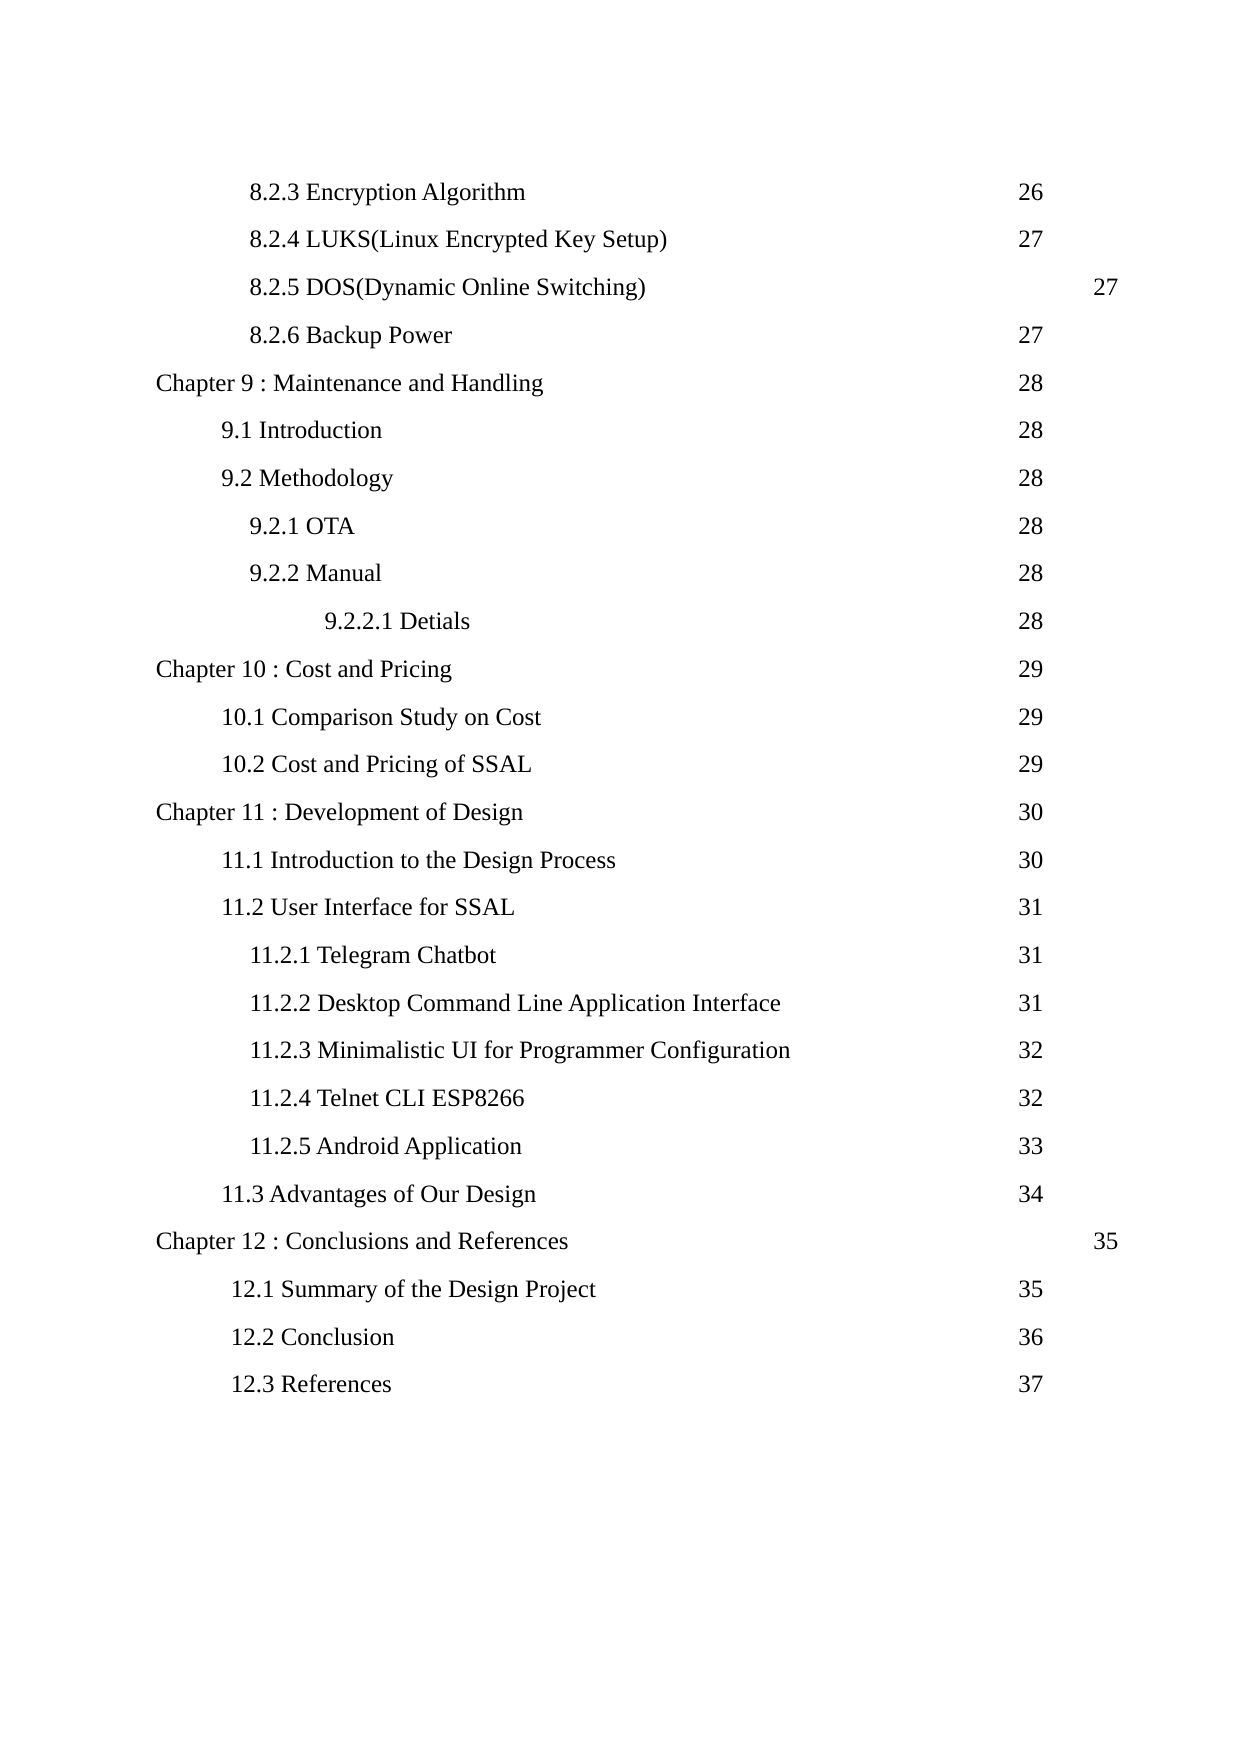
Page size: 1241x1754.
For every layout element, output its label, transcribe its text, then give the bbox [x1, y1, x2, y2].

text 10.2 Cost and Pricing of SSAL 29 [221, 749, 1122, 778]
text 11.2.5 Android Application 33 [118, 1131, 1122, 1160]
text 12.3 References 37 [231, 1369, 1122, 1398]
text 9.2.2 Manual 28 [249, 558, 1122, 587]
text Chapter 11 : Development of Design 30 [156, 797, 1122, 826]
text 8.2.3 Encryption Algorithm 26 [249, 177, 1122, 206]
text 10.1 Comparison Study on Cost 29 [221, 702, 1122, 730]
text 9.2 Methodology 28 [221, 463, 1122, 492]
text 8.2.5 DOS(Dynamic Online Switching) 27 [249, 272, 1122, 301]
text Chapter 10 : Cost and Pricing 29 [156, 654, 1122, 683]
text 11.2.3 Minimalistic UI for Programmer Configuration 32 [118, 1036, 1122, 1064]
text Chapter 9 : Maintenance and Handling 28 [156, 368, 1122, 396]
text 9.2.2.1 Detials 28 [324, 606, 1122, 635]
text 11.2.4 Telnet CLI ESP8266 32 [118, 1083, 1122, 1112]
text 11.2.1 Telegram Chatbot 31 [249, 940, 1122, 969]
text 9.2.1 OTA 28 [249, 511, 1122, 539]
text 11.3 Advantages of Our Design 34 [221, 1179, 1122, 1207]
text 11.2.2 Desktop Command Line Application Interface 31 [249, 988, 1122, 1017]
text 8.2.4 LUKS(Linux Encrypted Key Setup) 27 [249, 224, 1122, 253]
text 11.2 User Interface for SSAL 31 [221, 892, 1122, 921]
text 8.2.6 Backup Power 27 [249, 320, 1122, 349]
text 11.1 Introduction to the Design Process 30 [221, 845, 1122, 873]
text 12.1 Summary of the Design Project 35 [231, 1274, 1122, 1303]
text 12.2 Conclusion 36 [231, 1322, 1122, 1351]
text Chapter 12 : Conclusions and References 35 [156, 1226, 1122, 1255]
text 9.1 Introduction 28 [221, 415, 1122, 444]
